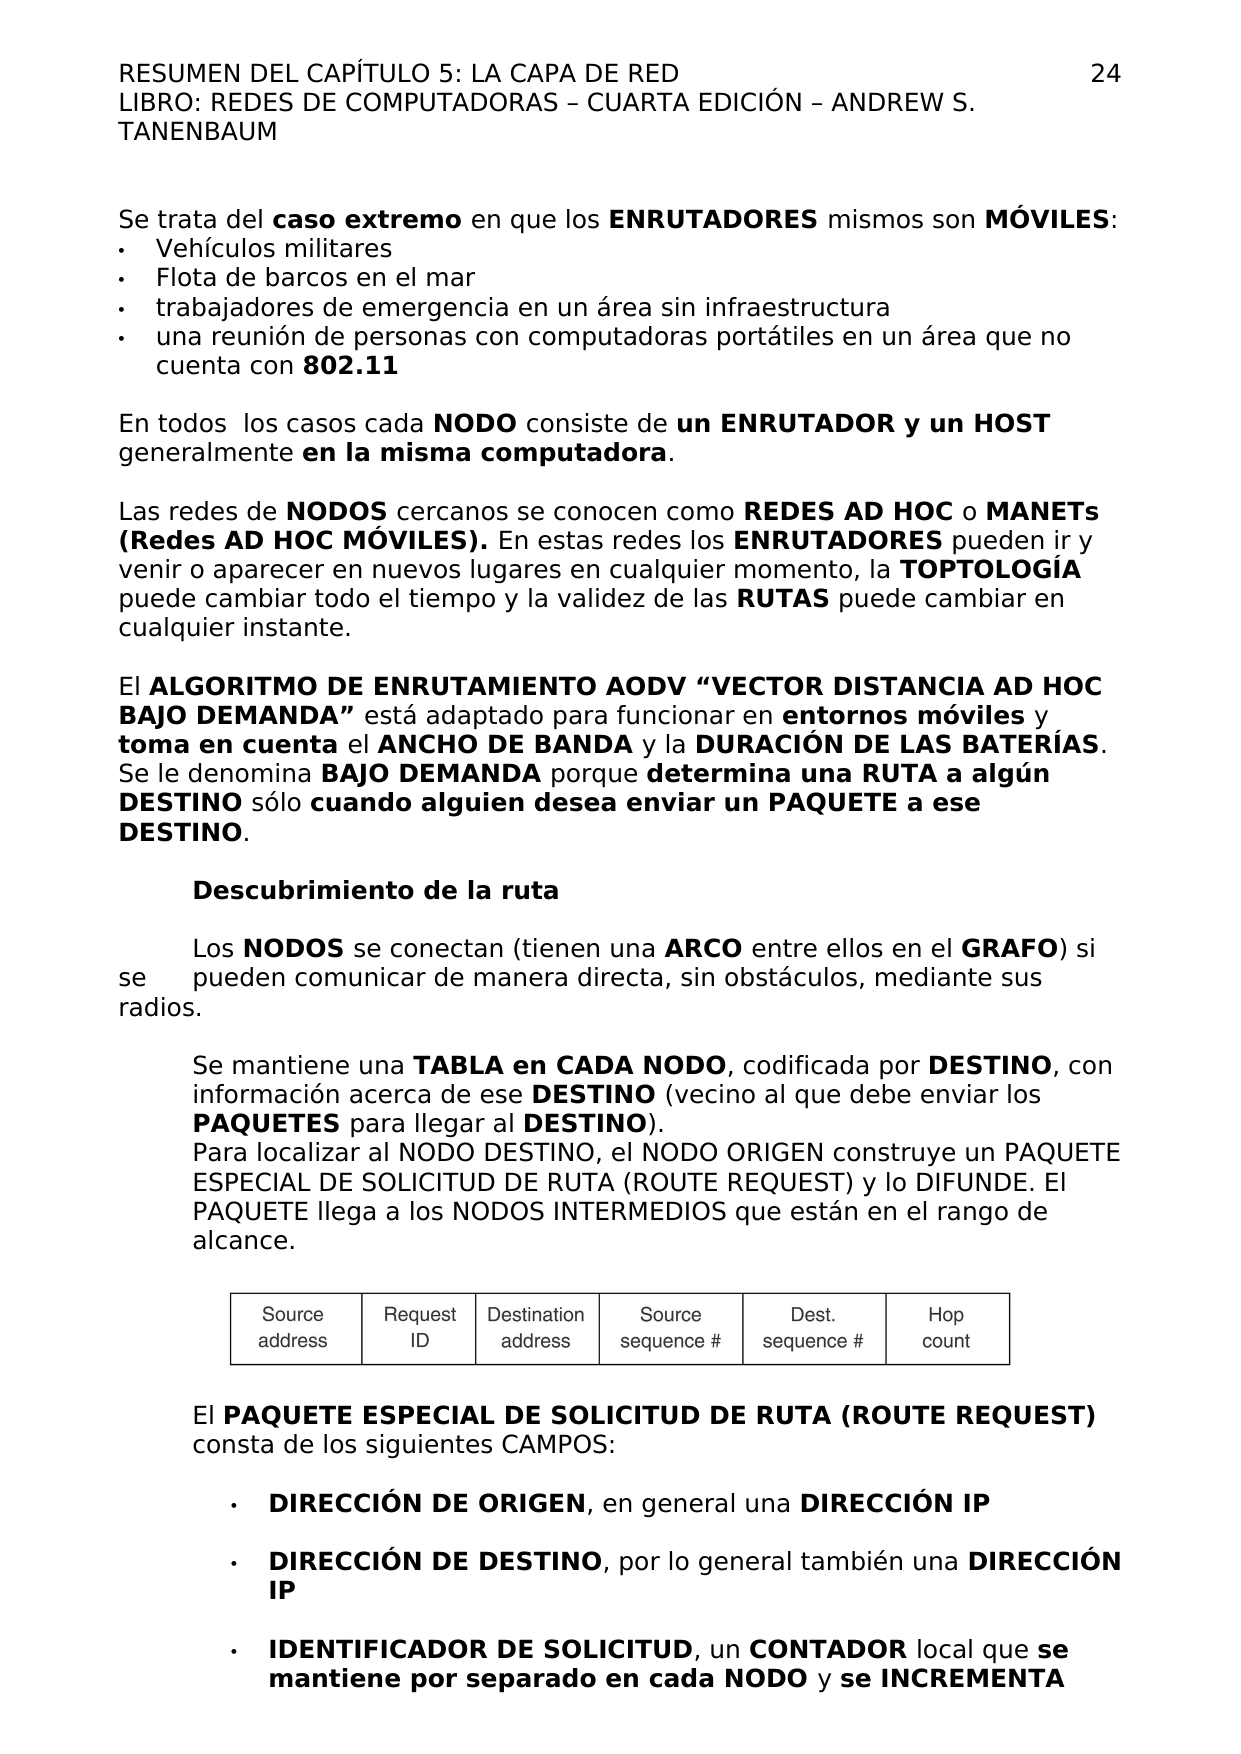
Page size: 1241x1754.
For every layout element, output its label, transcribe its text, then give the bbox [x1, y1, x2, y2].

picture [222, 1284, 1018, 1373]
text El PAQUETE ESPECIAL DE SOLICITUD DE RUTA (ROUTE REQUEST) consta de los siguientes CAMPOS: [118, 1402, 1122, 1460]
list IDENTIFICADOR DE SOLICITUD, un CONTADOR local que se mantiene por separado en cada NODO y se INCREMENTA [231, 1635, 1122, 1693]
text Para localizar al NODO DESTINO, el NODO ORIGEN construye un PAQUETE ESPECIAL DE SOLICITUD DE RUTA (ROUTE REQUEST) y lo DIFUNDE. El PAQUETE llega a los NODOS INTERMEDIOS que están en el rango de alcance. [118, 1138, 1122, 1255]
text Las redes de NODOS cercanos se conocen como REDES AD HOC o MANETs (Redes AD HOC MÓVILES). En estas redes los ENRUTADORES pueden ir y venir o aparecer en nuevos lugares en cualquier momento, la TOPTOLOGÍA puede cambiar todo el tiempo y la validez de las RUTAS puede cambiar en cualquier instante. [118, 497, 1122, 643]
text El ALGORITMO DE ENRUTAMIENTO AODV “VECTOR DISTANCIA AD HOC BAJO DEMANDA” está adaptado para funcionar en entornos móviles y toma en cuenta el ANCHO DE BANDA y la DURACIÓN DE LAS BATERÍAS. Se le denomina BAJO DEMANDA porque determina una RUTA a algún DESTINO sólo cuando alguien desea enviar un PAQUETE a ese DESTINO. [118, 672, 1122, 847]
text Se mantiene una TABLA en CADA NODO, codificada por DESTINO, con información acerca de ese DESTINO (vecino al que debe enviar los PAQUETES para llegar al DESTINO). [118, 1051, 1122, 1138]
text Los NODOS se conectan (tienen una ARCO entre ellos en el GRAFO) si se pueden comunicar de manera directa, sin obstáculos, mediante sus radios. [118, 934, 1122, 1022]
text En todos los casos cada NODO consiste de un ENRUTADOR y un HOST generalmente en la misma computadora. [118, 409, 1122, 468]
list Flota de barcos en el mar [118, 263, 1122, 293]
list DIRECCIÓN DE DESTINO, por lo general también una DIRECCIÓN IP [231, 1547, 1122, 1606]
text Se trata del caso extremo en que los ENRUTADORES mismos son MÓVILES: [118, 205, 1122, 234]
text Descubrimiento de la ruta [118, 876, 1122, 905]
list DIRECCIÓN DE ORIGEN, en general una DIRECCIÓN IP [231, 1489, 1122, 1518]
list una reunión de personas con computadoras portátiles en un área que no cuenta con 802.11 [118, 322, 1122, 380]
list trabajadores de emergencia en un área sin infraestructura [118, 293, 1122, 322]
list Vehículos militares [118, 234, 1122, 263]
